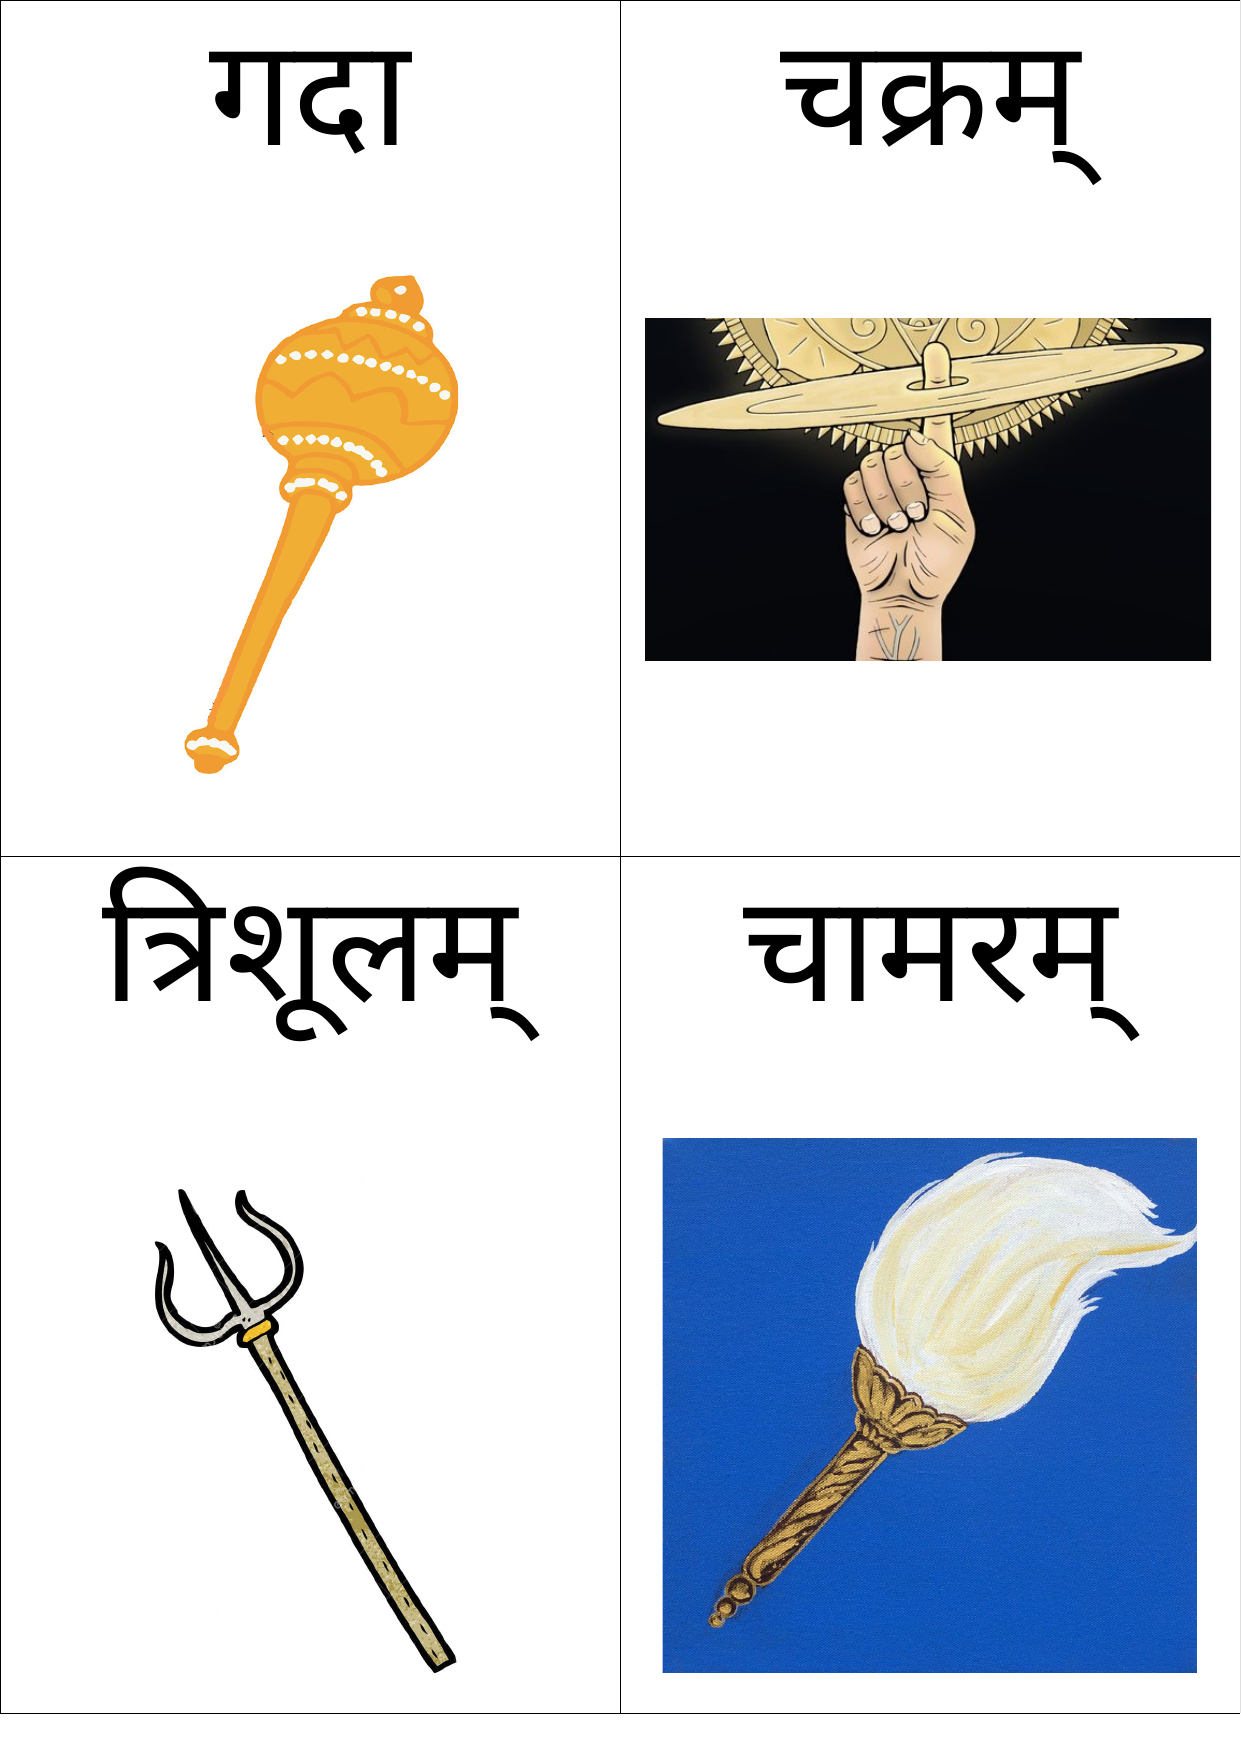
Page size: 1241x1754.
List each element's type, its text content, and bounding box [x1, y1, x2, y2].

picture [662, 1138, 1197, 1673]
picture [133, 275, 459, 774]
table_header गदा [1, 1, 620, 856]
table_cell त्रिशूलम् [1, 857, 620, 1712]
table_cell चक्रम् [621, 1, 1240, 856]
picture [645, 318, 1212, 661]
picture [133, 1150, 477, 1676]
table_cell चामरम् [621, 857, 1240, 1712]
